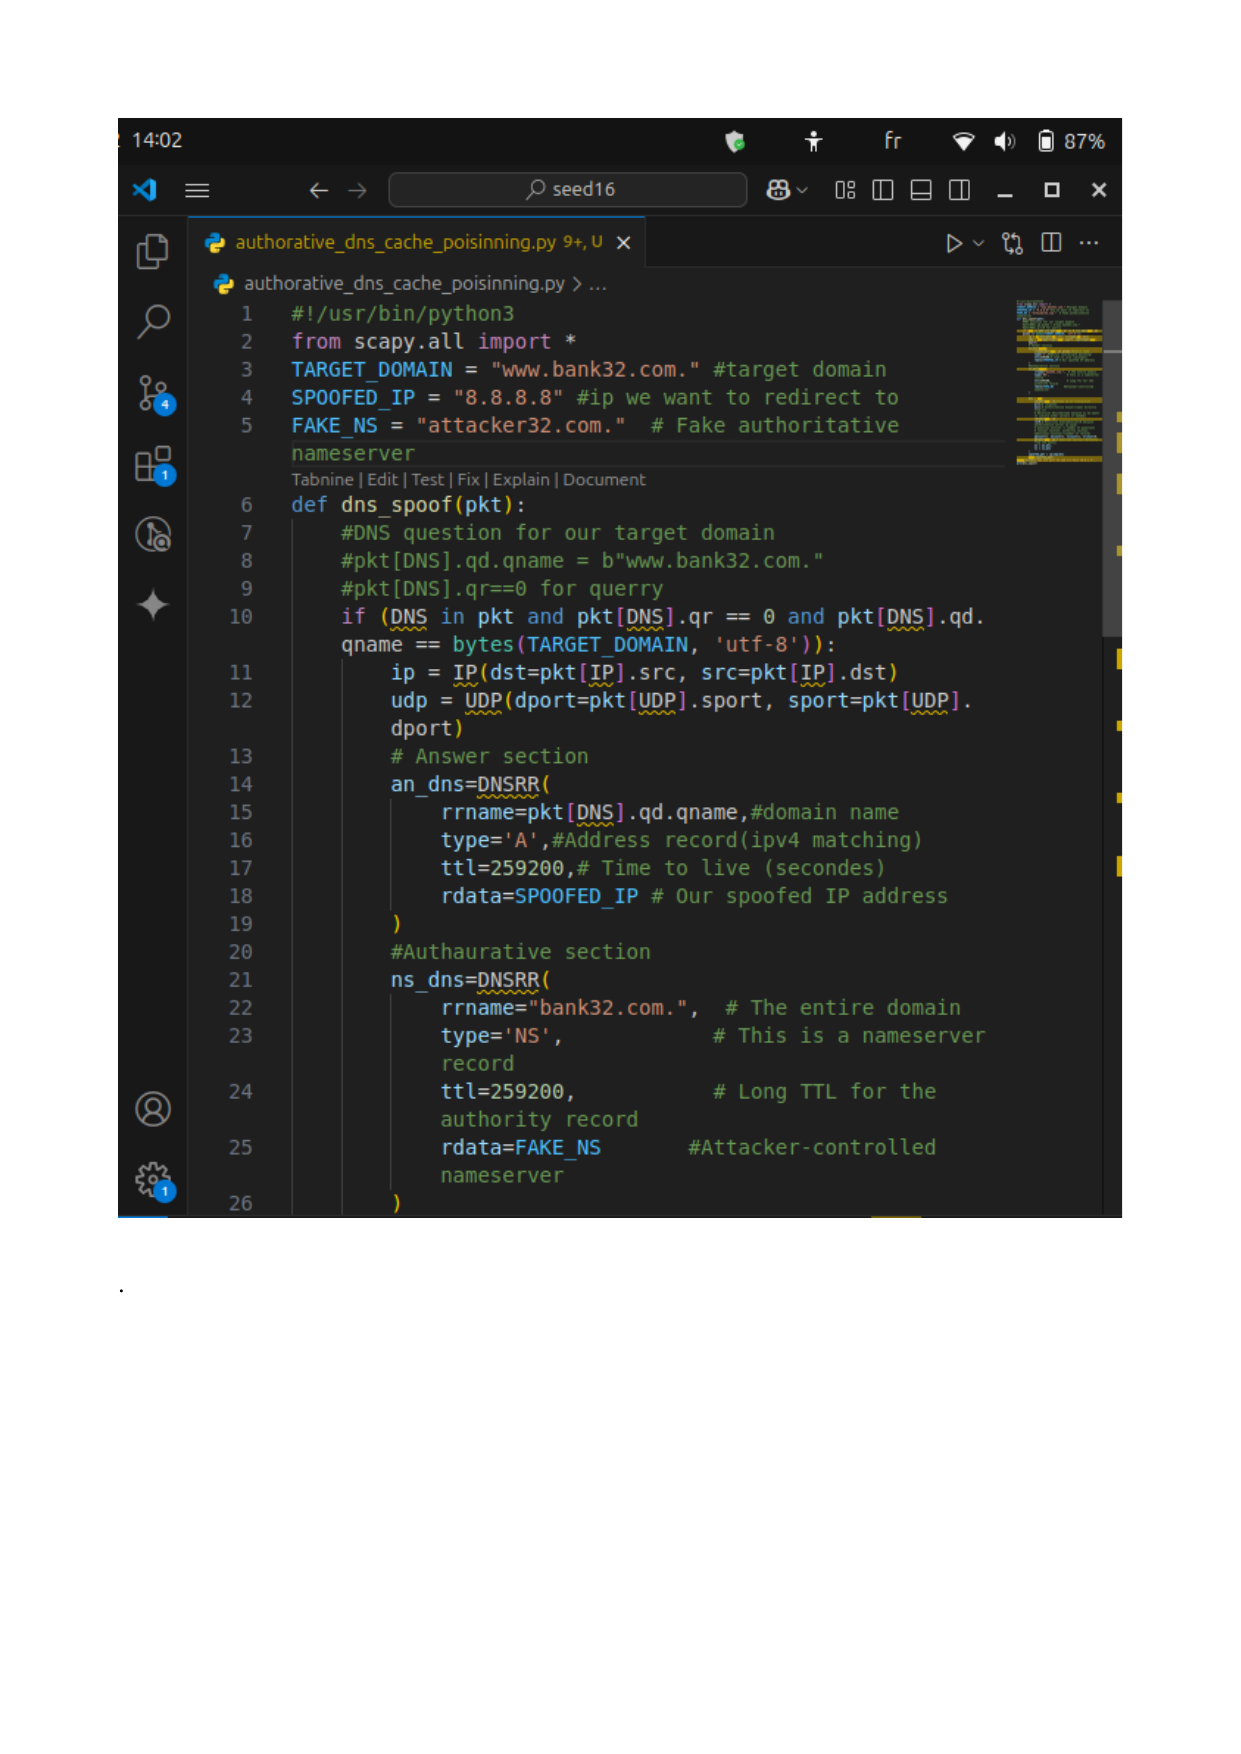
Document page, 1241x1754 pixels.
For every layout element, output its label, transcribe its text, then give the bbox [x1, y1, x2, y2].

text . [118, 1269, 1122, 1298]
picture [118, 118, 1123, 1218]
